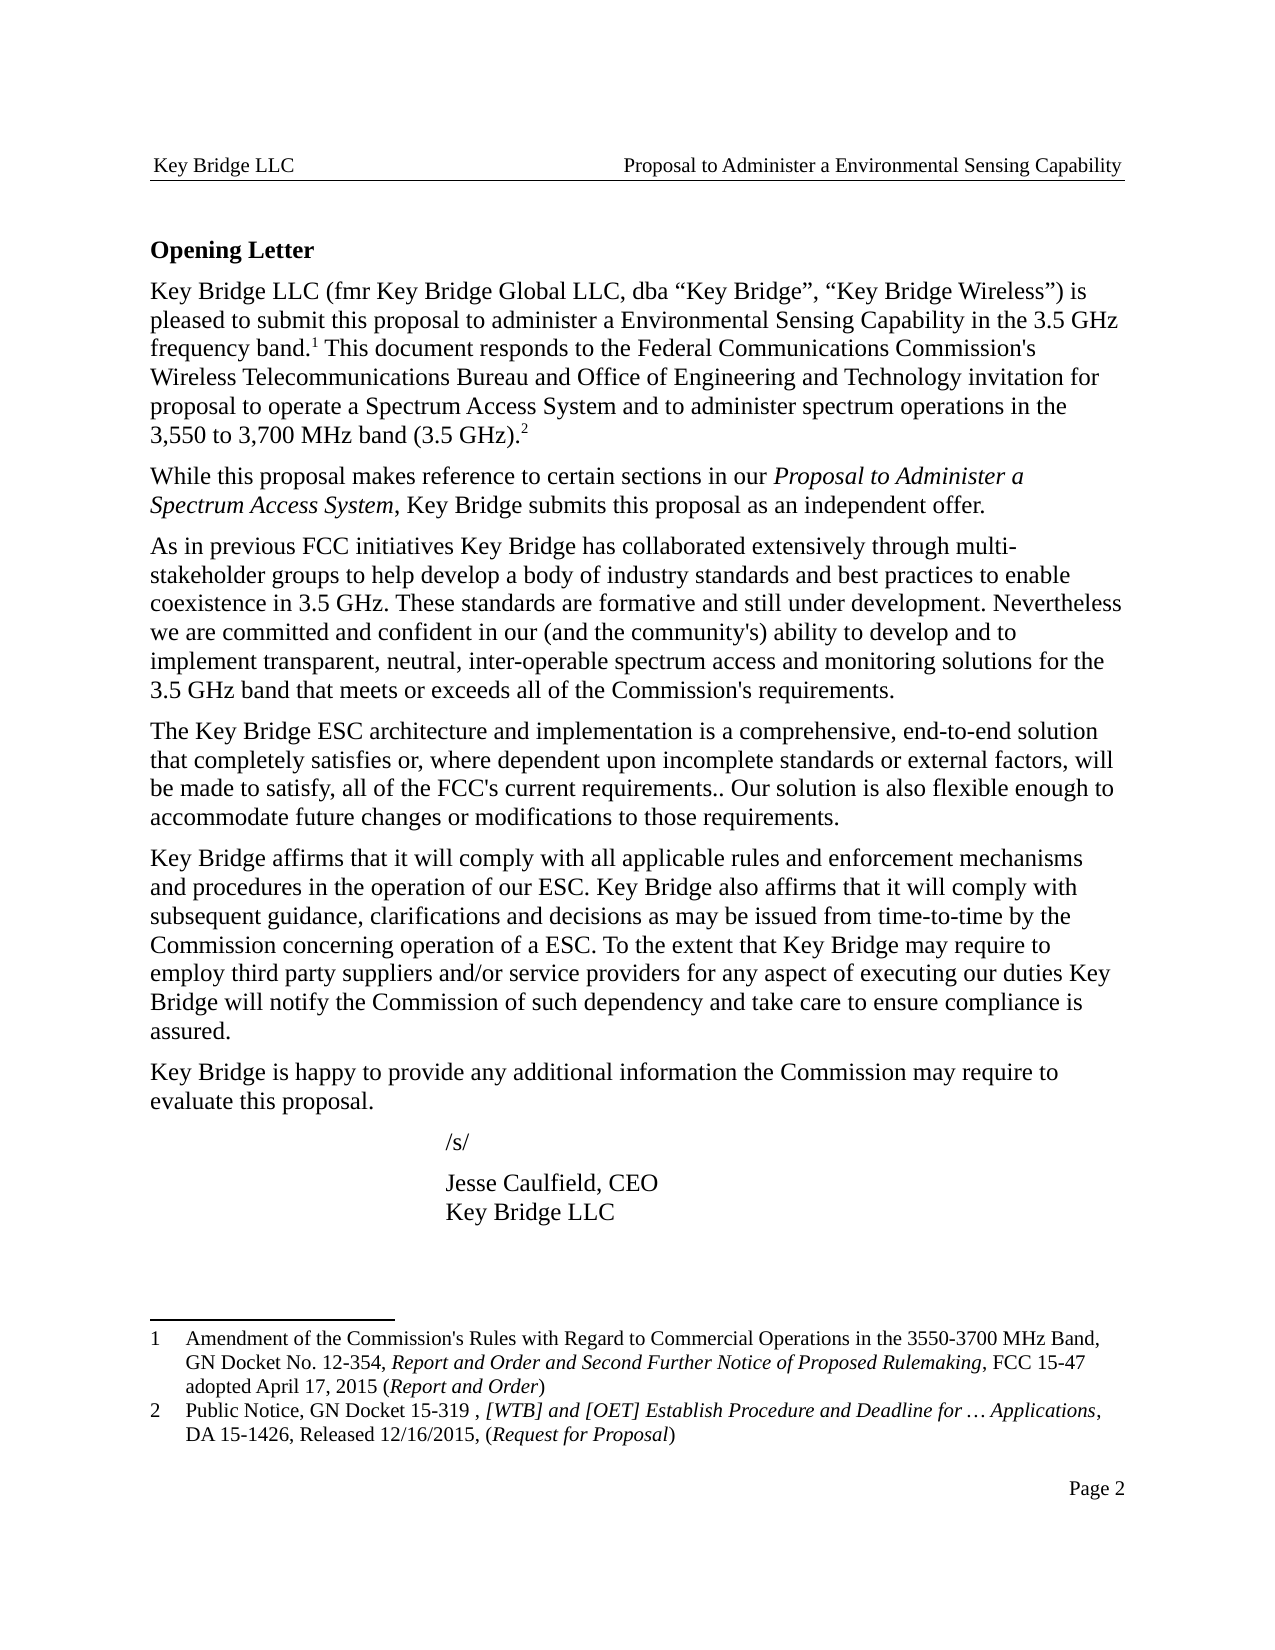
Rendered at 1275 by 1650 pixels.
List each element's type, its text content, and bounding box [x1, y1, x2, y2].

text Key Bridge is happy to provide any additional information the Commission may require to evaluate this proposal. [150, 1057, 1125, 1115]
text Jesse Caulfield, CEO Key Bridge LLC [445, 1168, 1125, 1226]
text Key Bridge LLC (fmr Key Bridge Global LLC, dba “Key Bridge”, “Key Bridge Wireless”) is pleased to submit this proposal to administer a Environmental Sensing Capability in the 3.5 GHz frequency band. This document responds to the Federal Communications Commission's Wireless Telecommunications Bureau and Office of Engineering and Technology invitation for proposal to operate a Spectrum Access System and to administer spectrum operations in the 3,550 to 3,700 MHz band (3.5 GHz). [150, 276, 1125, 448]
subtitle Opening Letter [150, 235, 1125, 263]
text /s/ [445, 1127, 1125, 1156]
text Amendment of the Commission's Rules with Regard to Commercial Operations in the 3550-3700 MHz Band, GN Docket No. 12-354, Report and Order and Second Further Notice of Proposed Rulemaking, FCC 15-47 adopted April 17, 2015 (Report and Order) [150, 1326, 1125, 1398]
text While this proposal makes reference to certain sections in our Proposal to Administer a Spectrum Access System, Key Bridge submits this proposal as an independent offer. [150, 461, 1125, 518]
text Key Bridge affirms that it will comply with all applicable rules and enforcement mechanisms and procedures in the operation of our ESC. Key Bridge also affirms that it will comply with subsequent guidance, clarifications and decisions as may be issued from time-to-time by the Commission concerning operation of a ESC. To the extent that Key Bridge may require to employ third party suppliers and/or service providers for any aspect of executing our duties Key Bridge will notify the Commission of such dependency and take care to ensure compliance is assured. [150, 843, 1125, 1045]
text As in previous FCC initiatives Key Bridge has collaborated extensively through multi-stakeholder groups to help develop a body of industry standards and best practices to enable coexistence in 3.5 GHz. These standards are formative and still under development. Nevertheless we are committed and confident in our (and the community's) ability to develop and to implement transparent, neutral, inter-operable spectrum access and monitoring solutions for the 3.5 GHz band that meets or exceeds all of the Commission's requirements. [150, 531, 1125, 703]
text Public Notice, GN Docket 15-319 , [WTB] and [OET] Establish Procedure and Deadline for … Applications, DA 15-1426, Released 12/16/2015, (Request for Proposal) [150, 1398, 1125, 1446]
text The Key Bridge ESC architecture and implementation is a comprehensive, end-to-end solution that completely satisfies or, where dependent upon incomplete standards or external factors, will be made to satisfy, all of the FCC's current requirements.. Our solution is also flexible enough to accommodate future changes or modifications to those requirements. [150, 716, 1125, 831]
